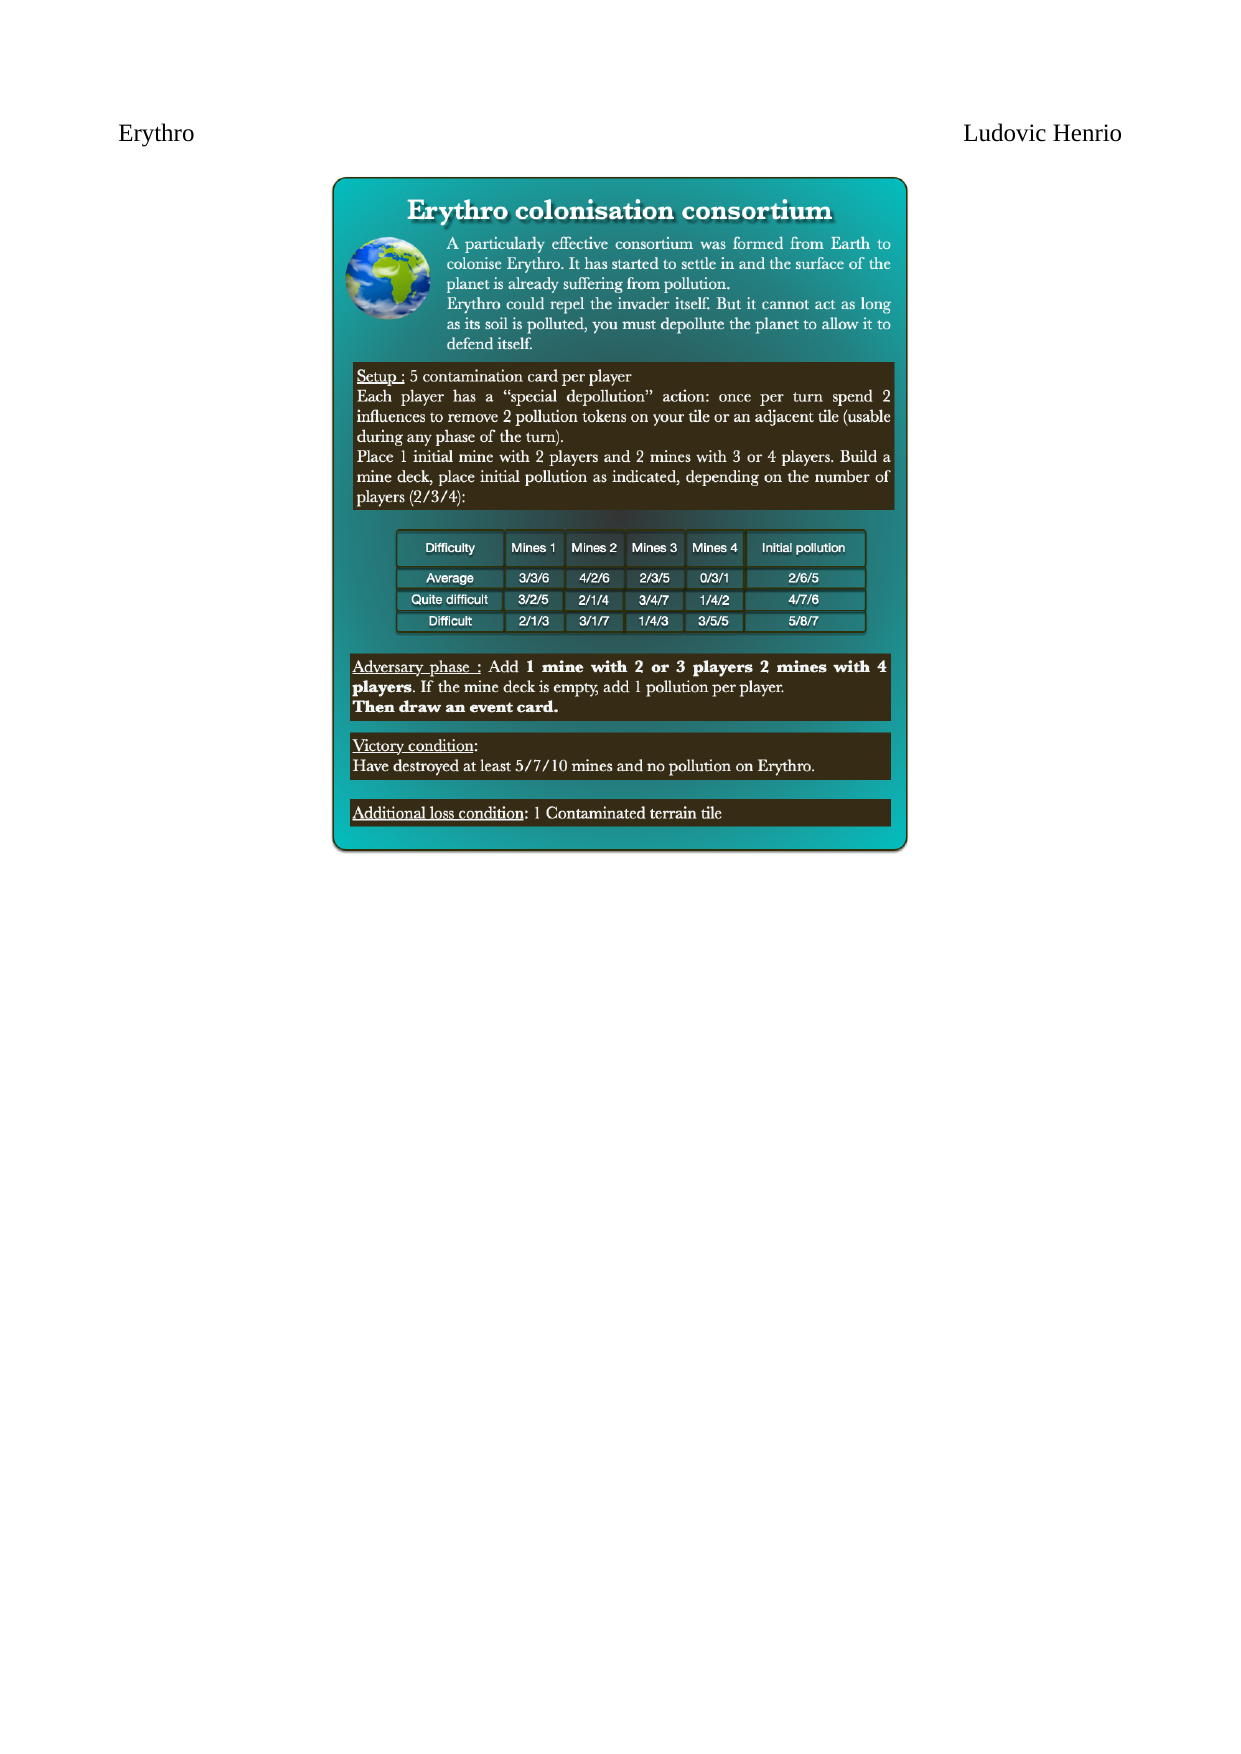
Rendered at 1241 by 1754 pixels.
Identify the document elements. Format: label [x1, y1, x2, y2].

picture [330, 176, 910, 854]
